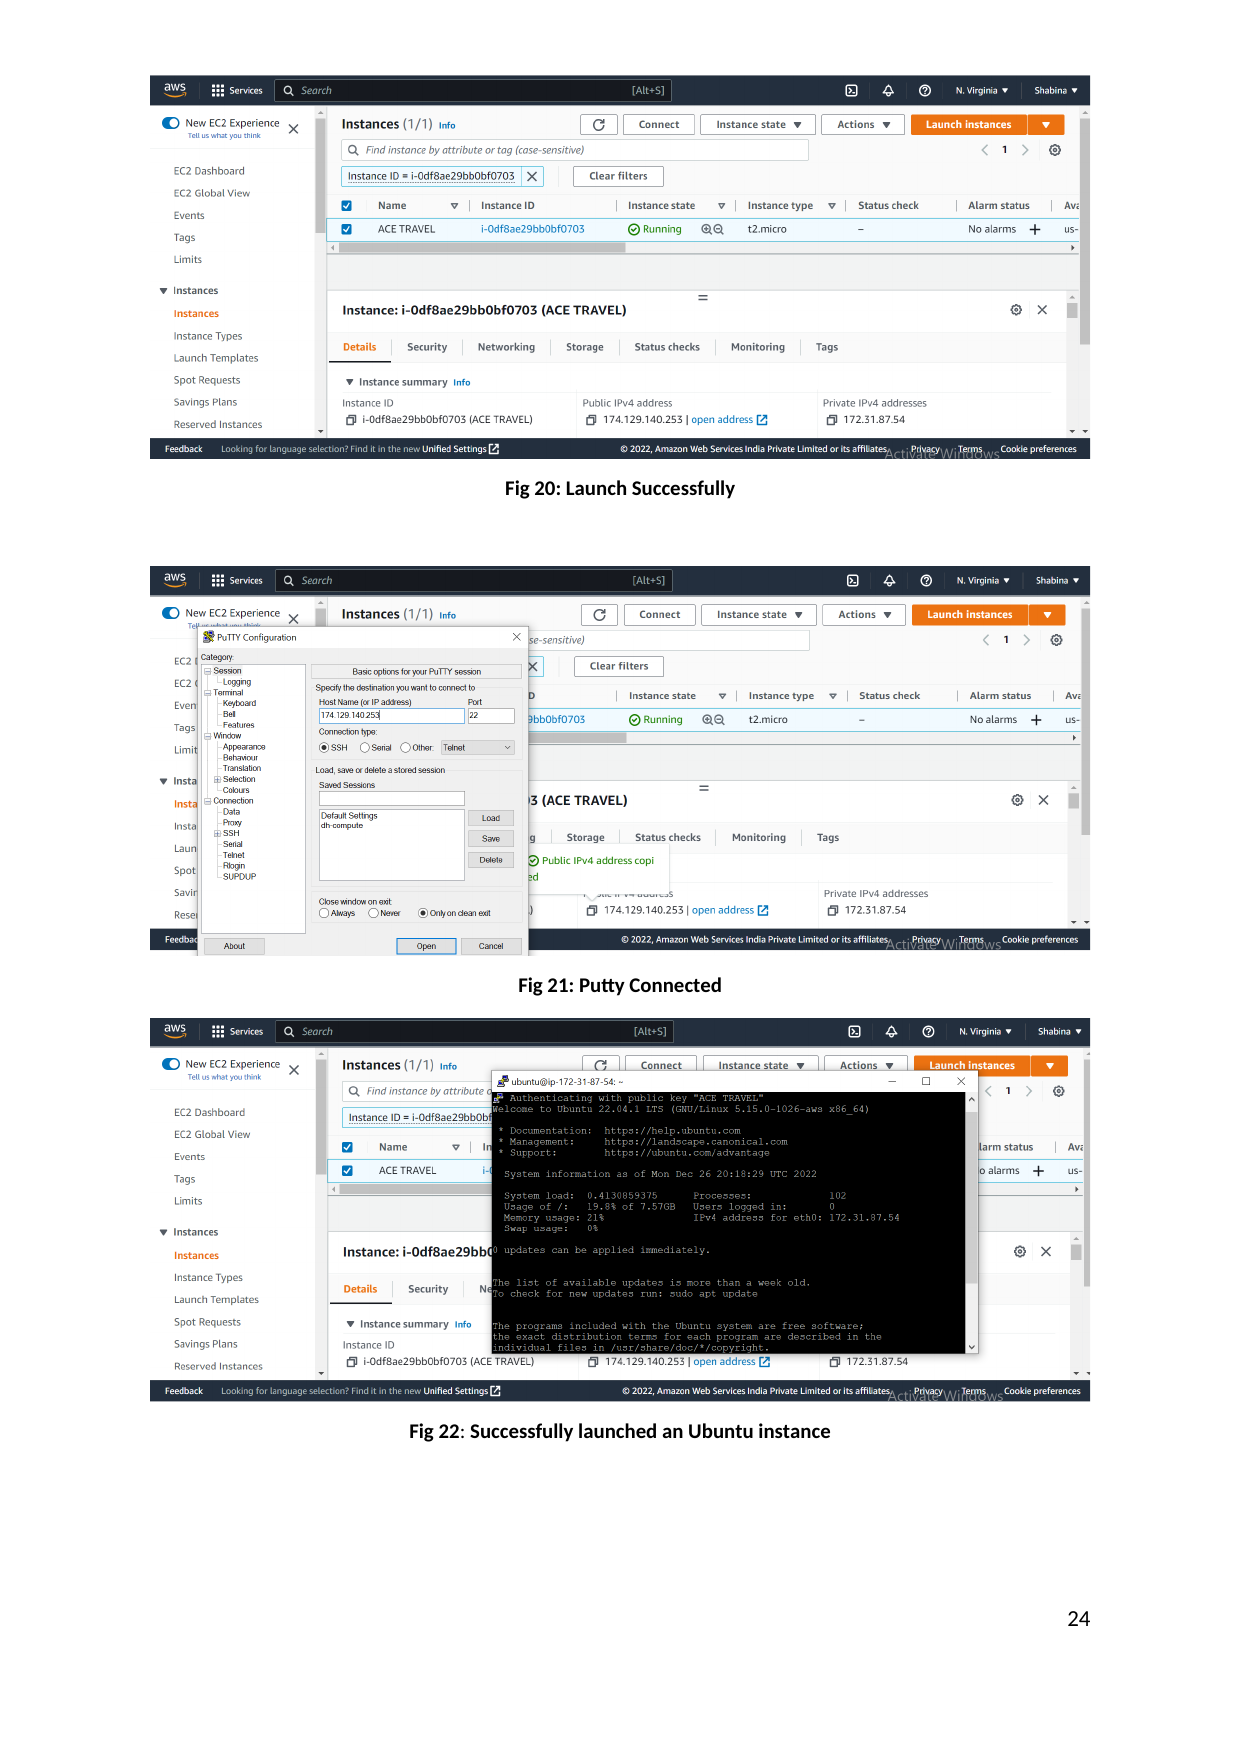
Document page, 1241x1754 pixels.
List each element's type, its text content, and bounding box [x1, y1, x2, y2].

text Fig 21: Putty Connected [150, 972, 1090, 997]
text Fig 20: Launch Successfully [150, 475, 1090, 501]
text Fig 22: Successfully launched an Ubuntu instance [150, 1418, 1090, 1443]
